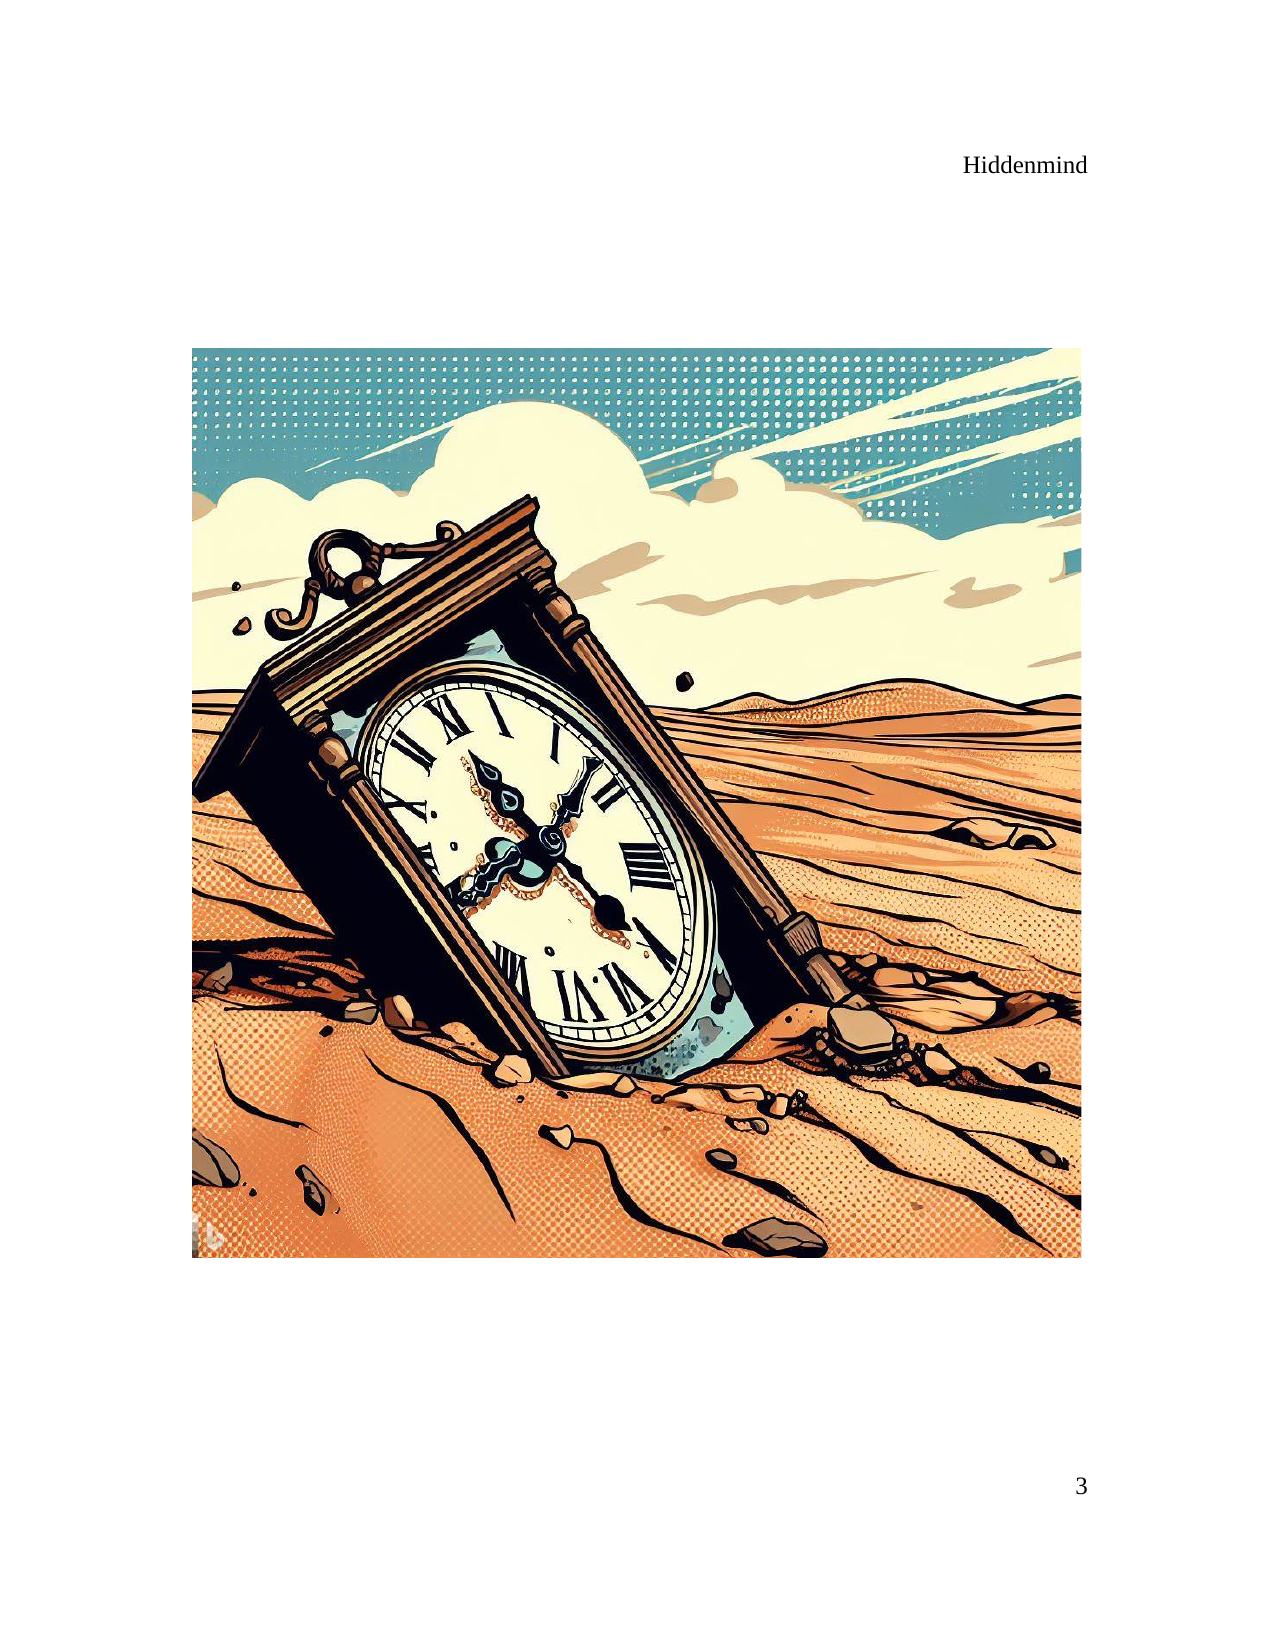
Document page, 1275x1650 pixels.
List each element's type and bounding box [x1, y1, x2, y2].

picture [192, 348, 1082, 1258]
